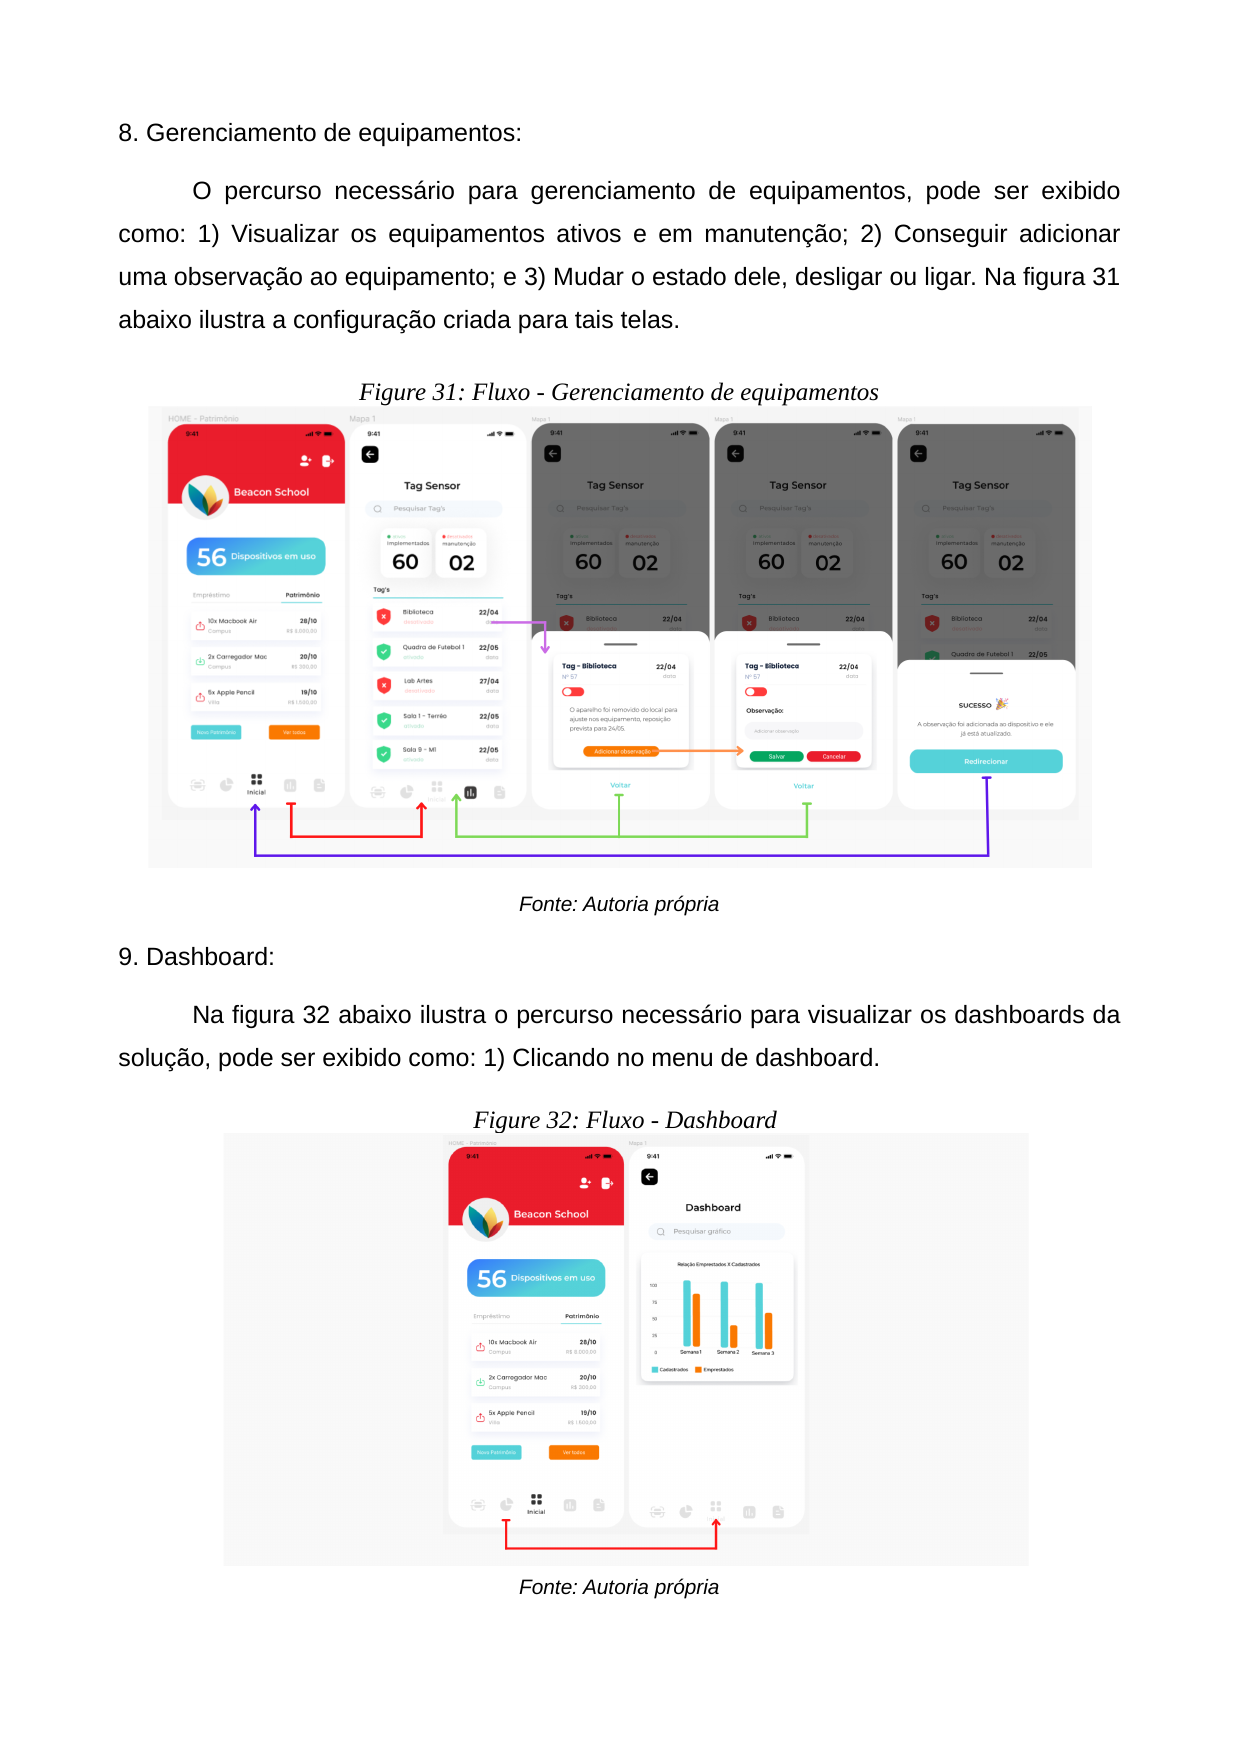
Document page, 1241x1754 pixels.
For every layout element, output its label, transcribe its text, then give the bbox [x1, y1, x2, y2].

text 8. Gerenciamento de equipamentos: [118, 118, 1122, 147]
text Figure 32: Fluxo - Dashboard [223, 1105, 1029, 1133]
picture [148, 406, 1092, 868]
text O percurso necessário para gerenciamento de equipamentos, pode ser exibido como: 1) Visualizar os equipamentos ativos e em manutenção; 2) Conseguir adicionar uma observação ao equipamento; e 3) Mudar o estado dele, desligar ou ligar. Na figura 31 abaixo ilustra a configuração criada para tais telas. [118, 176, 1122, 334]
text 9. Dashboard: [118, 942, 1122, 971]
text Fonte: Autoria própria [118, 1093, 1122, 1598]
picture [223, 1133, 1029, 1566]
text Figure 31: Fluxo - Gerenciamento de equipamentos [118, 377, 1122, 406]
text Fonte: Autoria própria [118, 406, 1122, 916]
text Na figura 32 abaixo ilustra o percurso necessário para visualizar os dashboards da solução, pode ser exibido como: 1) Clicando no menu de dashboard. [118, 1000, 1122, 1072]
text [118, 363, 1122, 377]
